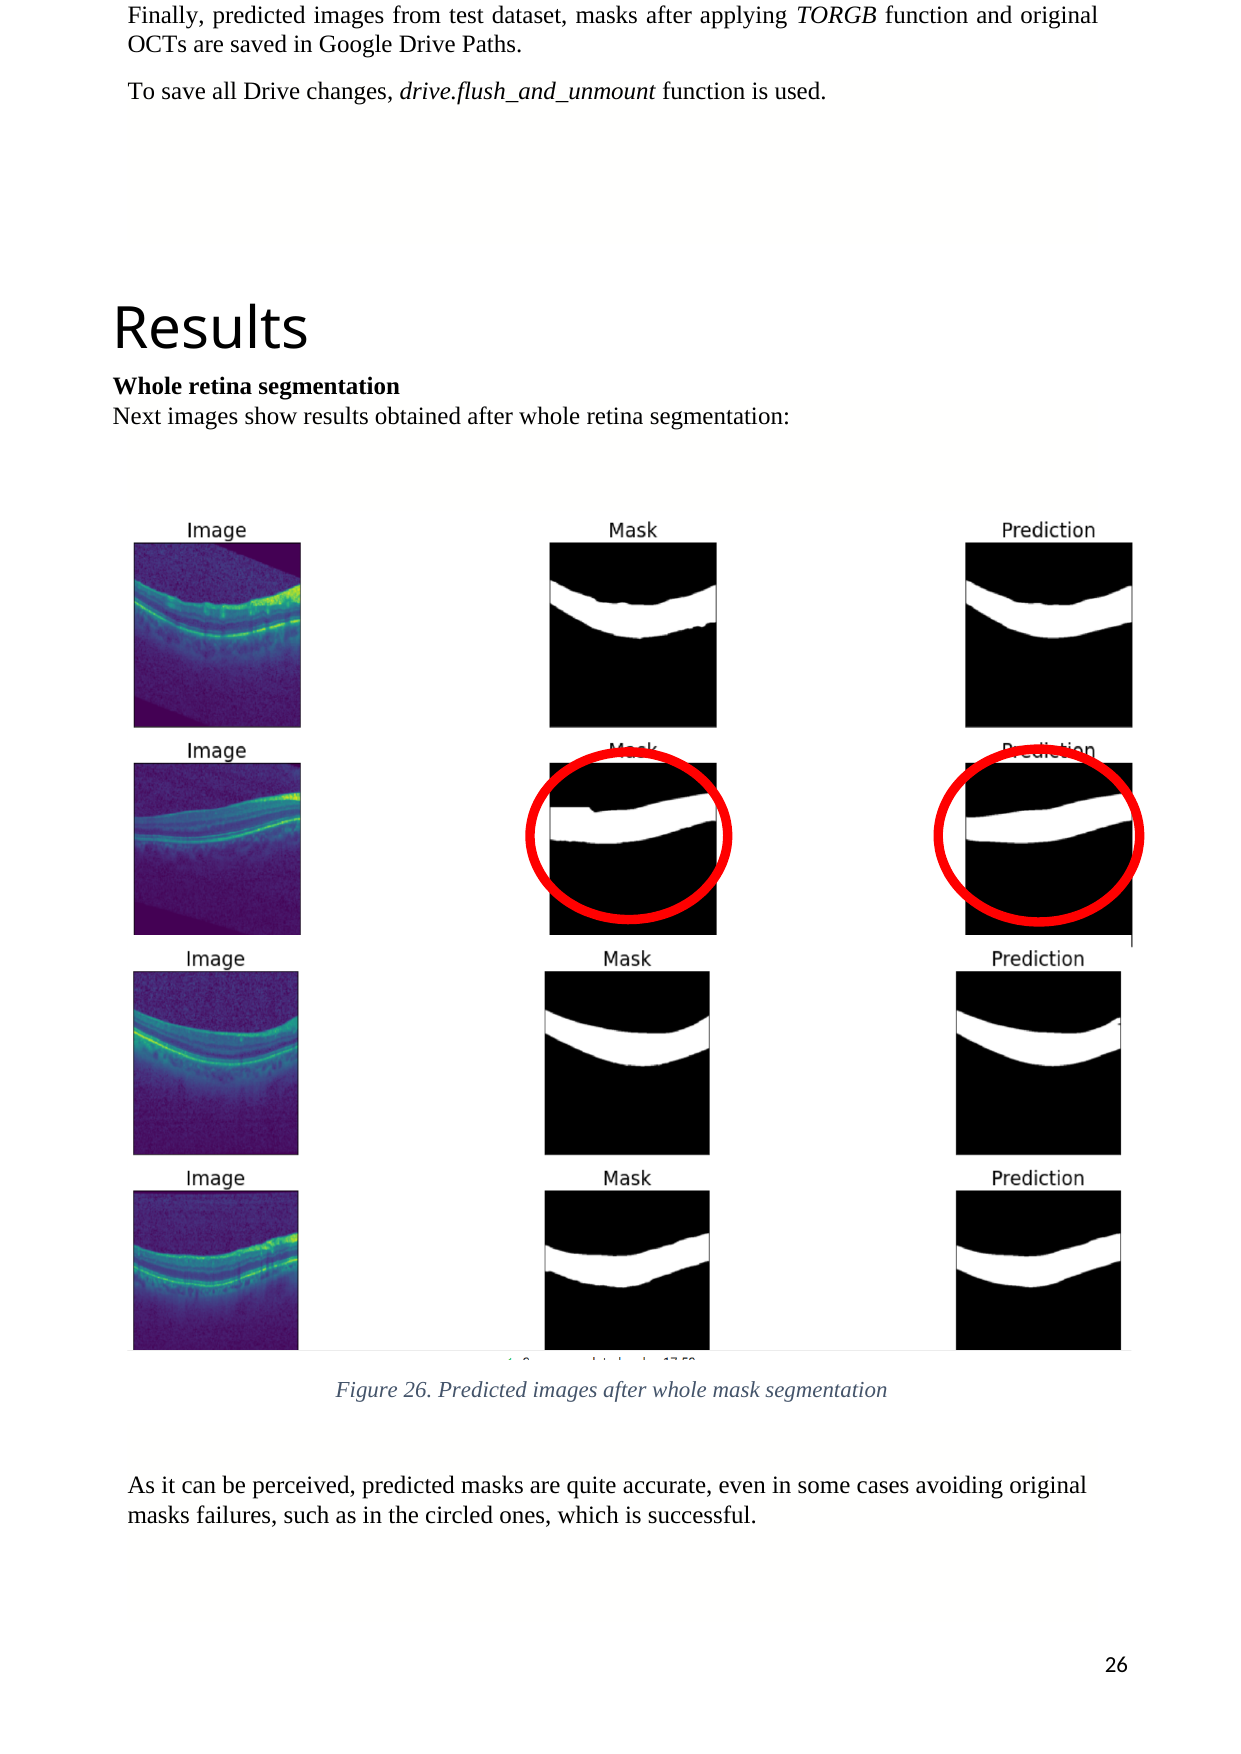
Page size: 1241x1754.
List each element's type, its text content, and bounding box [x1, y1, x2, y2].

text Finally, predicted images from test dataset, masks after applying TORGB function and original OCTs are saved in Google Drive Paths. [127, 0, 1098, 58]
subtitle Whole retina segmentation [112, 371, 1128, 399]
text To save all Drive changes, drive.flush_and_unmount function is used. [127, 75, 1098, 105]
text Figure 26. Predicted images after whole mask segmentation [127, 1376, 1098, 1402]
text As it can be perceived, predicted masks are quite accurate, even in some cases avoiding original masks failures, such as in the circled ones, which is successful. [127, 1469, 1098, 1529]
subtitle Results [112, 286, 1128, 365]
text Next images show results obtained after whole retina segmentation: [112, 400, 1098, 430]
